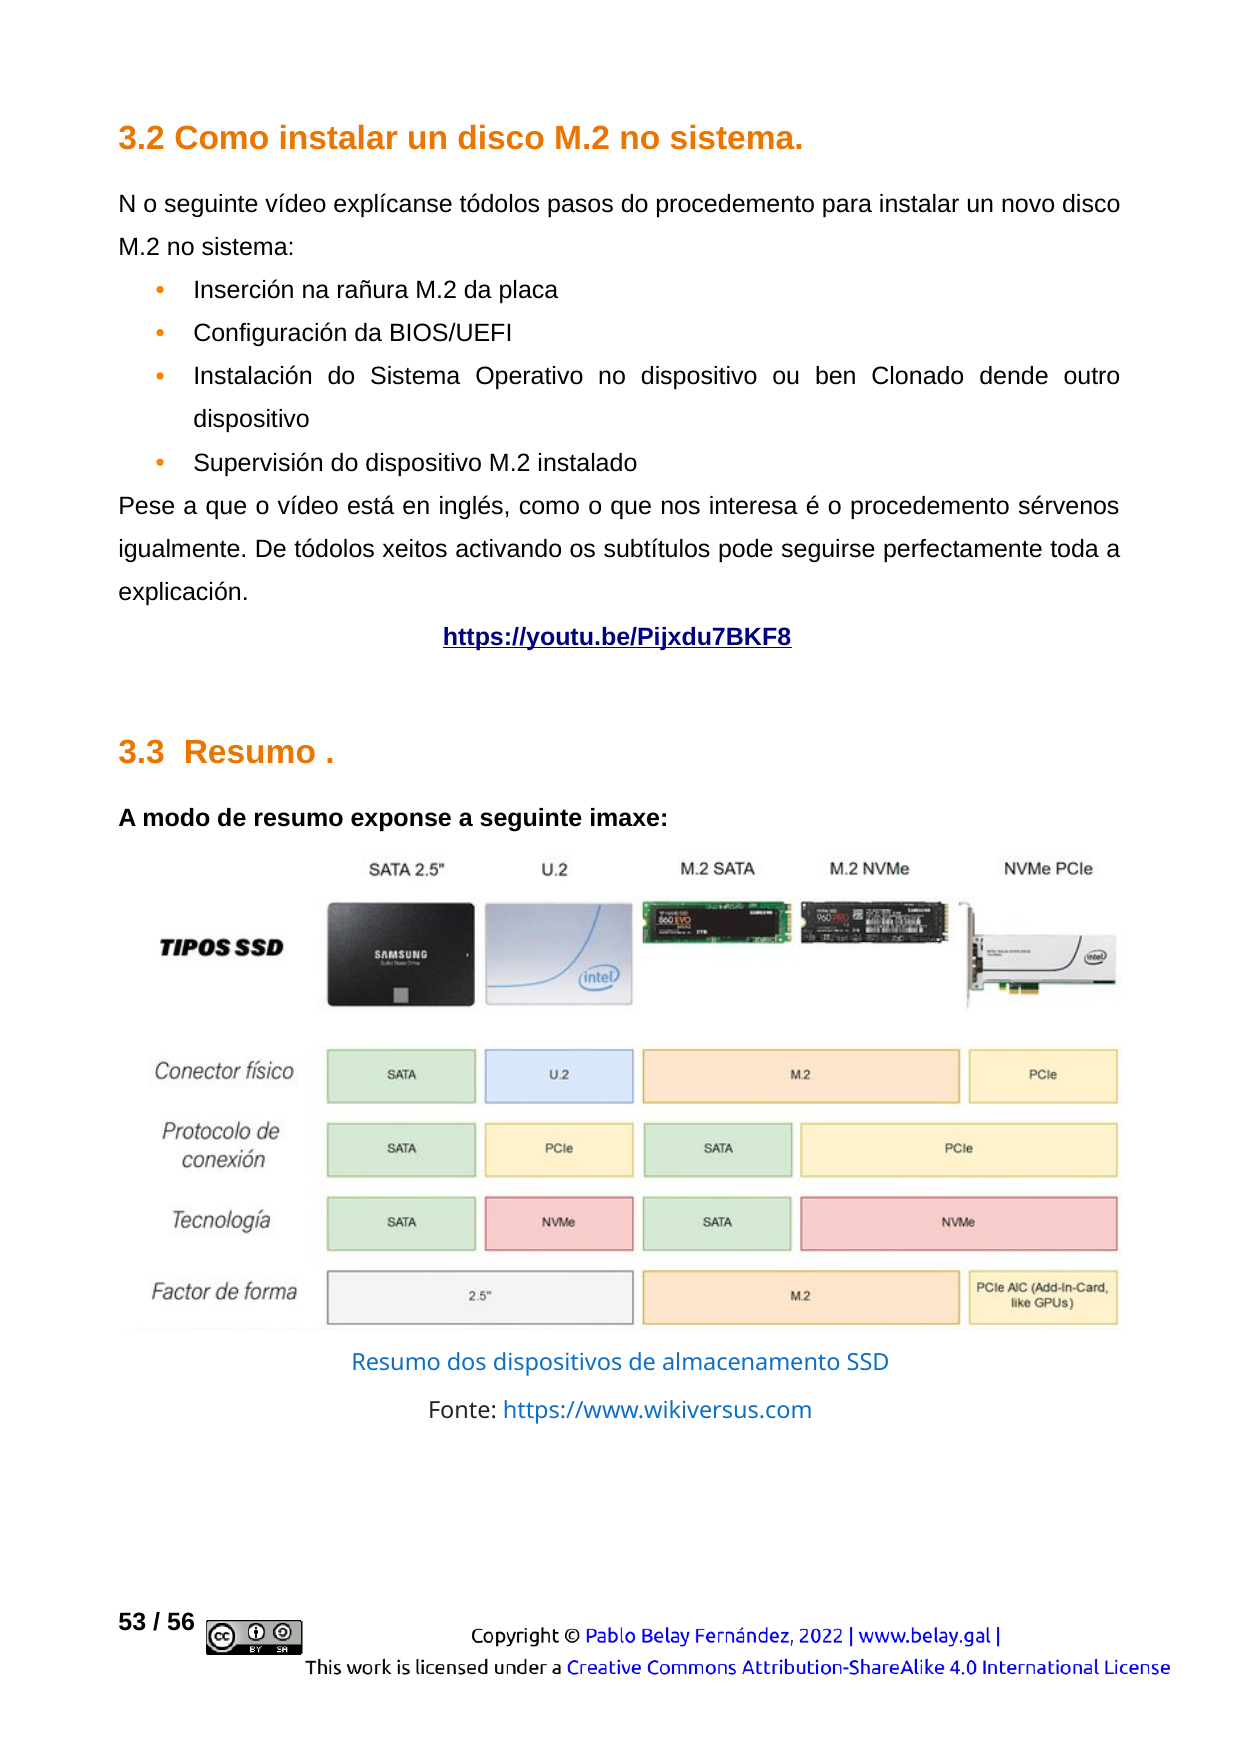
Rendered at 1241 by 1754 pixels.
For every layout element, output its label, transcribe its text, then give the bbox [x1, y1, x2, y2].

list Supervisión do dispositivo M.2 instalado [156, 448, 1122, 476]
text A modo de resumo exponse a seguinte imaxe: [118, 802, 1122, 831]
text N o seguinte vídeo explícanse tódolos pasos do procedemento para instalar un novo disco M.2 no sistema: [118, 188, 1122, 260]
list Inserción na rañura M.2 da placa [156, 275, 1122, 304]
text Fonte: https://www.wikiversus.com [118, 1394, 1122, 1426]
list Configuración da BIOS/UEFI [156, 318, 1122, 347]
list Instalación do Sistema Operativo no dispositivo ou ben Clonado dende outro dispositivo [156, 361, 1122, 433]
text https://youtu.be/Pijxdu7BKF8 [118, 620, 1122, 652]
subtitle 3.3 Resumo . [118, 732, 1122, 771]
text Pese a que o vídeo está en inglés, como o que nos interesa é o procedemento sérvenos igualmente. De tódolos xeitos activando os subtítulos pode seguirse perfectamente toda a explicación. [118, 491, 1122, 606]
picture [118, 855, 1123, 1330]
picture [200, 1604, 1205, 1690]
text [118, 846, 1122, 855]
text Resumo dos dispositivos de almacenamento SSD [118, 1330, 1122, 1378]
subtitle 3.2 Como instalar un disco M.2 no sistema. [118, 118, 1122, 157]
